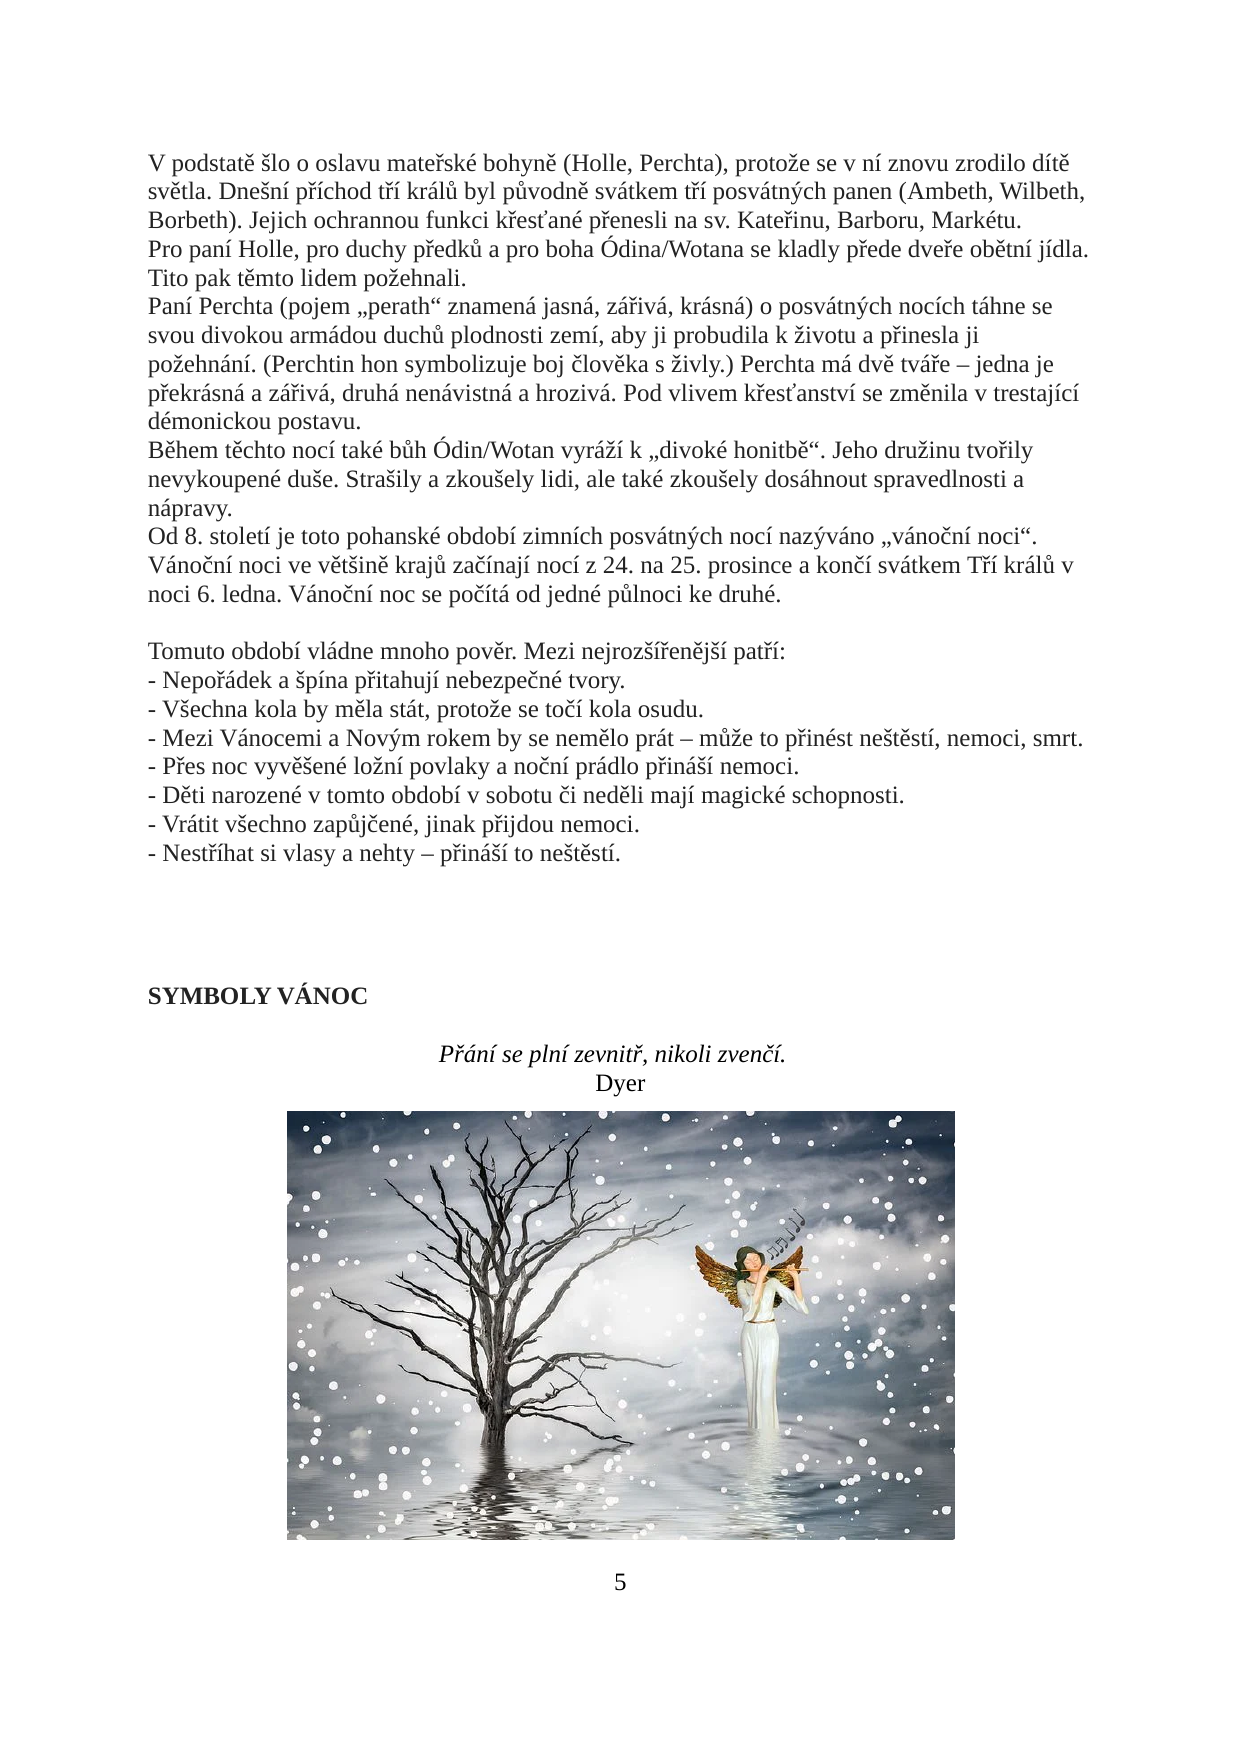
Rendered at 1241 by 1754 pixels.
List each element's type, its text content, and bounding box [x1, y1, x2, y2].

picture [287, 1111, 955, 1540]
text - Nepořádek a špína přitahují nebezpečné tvory. [148, 665, 1093, 694]
text - Vrátit všechno zapůjčené, jinak přijdou nemoci. [148, 809, 1093, 838]
text - Přes noc vyvěšené ložní povlaky a noční prádlo přináší nemoci. [148, 751, 1093, 780]
text Přání se plní zevnitř, nikoli zvenčí. [148, 1039, 1093, 1068]
text Pro paní Holle, pro duchy předků a pro boha Ódina/Wotana se kladly přede dveře obětní jídla. Tito pak těmto lidem požehnali. [148, 234, 1093, 291]
text Tomuto období vládne mnoho pověr. Mezi nejrozšířenější patří: [148, 636, 1093, 665]
text - Nestříhat si vlasy a nehty – přináší to neštěstí. [148, 838, 1093, 866]
text SYMBOLY VÁNOC [148, 981, 1093, 1010]
text Během těchto nocí také bůh Ódin/Wotan vyráží k „divoké honitbě“. Jeho družinu tvořily nevykoupené duše. Strašily a zkoušely lidi, ale také zkoušely dosáhnout spravedlnosti a nápravy. [148, 435, 1093, 521]
text - Všechna kola by měla stát, protože se točí kola osudu. [148, 694, 1093, 723]
text V podstatě šlo o oslavu mateřské bohyně (Holle, Perchta), protože se v ní znovu zrodilo dítě světla. Dnešní příchod tří králů byl původně svátkem tří posvátných panen (Ambeth, Wilbeth, Borbeth). Jejich ochrannou funkci křesťané přenesli na sv. Kateřinu, Barboru, Markétu. [148, 148, 1093, 234]
text Paní Perchta (pojem „perath“ znamená jasná, zářivá, krásná) o posvátných nocích táhne se svou divokou armádou duchů plodnosti zemí, aby ji probudila k životu a přinesla ji požehnání. (Perchtin hon symbolizuje boj člověka s živly.) Perchta má dvě tváře – jedna je překrásná a zářivá, druhá nenávistná a hrozivá. Pod vlivem křesťanství se změnila v trestající démonickou postavu. [148, 291, 1093, 435]
text Dyer [148, 1068, 1093, 1096]
text Od 8. století je toto pohanské období zimních posvátných nocí nazýváno „vánoční noci“. Vánoční noci ve většině krajů začínají nocí z 24. na 25. prosince a končí svátkem Tří králů v noci 6. ledna. Vánoční noc se počítá od jedné půlnoci ke druhé. [148, 521, 1093, 608]
text - Mezi Vánocemi a Novým rokem by se nemělo prát – může to přinést neštěstí, nemoci, smrt. [148, 723, 1093, 751]
text - Děti narozené v tomto období v sobotu či neděli mají magické schopnosti. [148, 780, 1093, 809]
text 5 [148, 1567, 1093, 1595]
